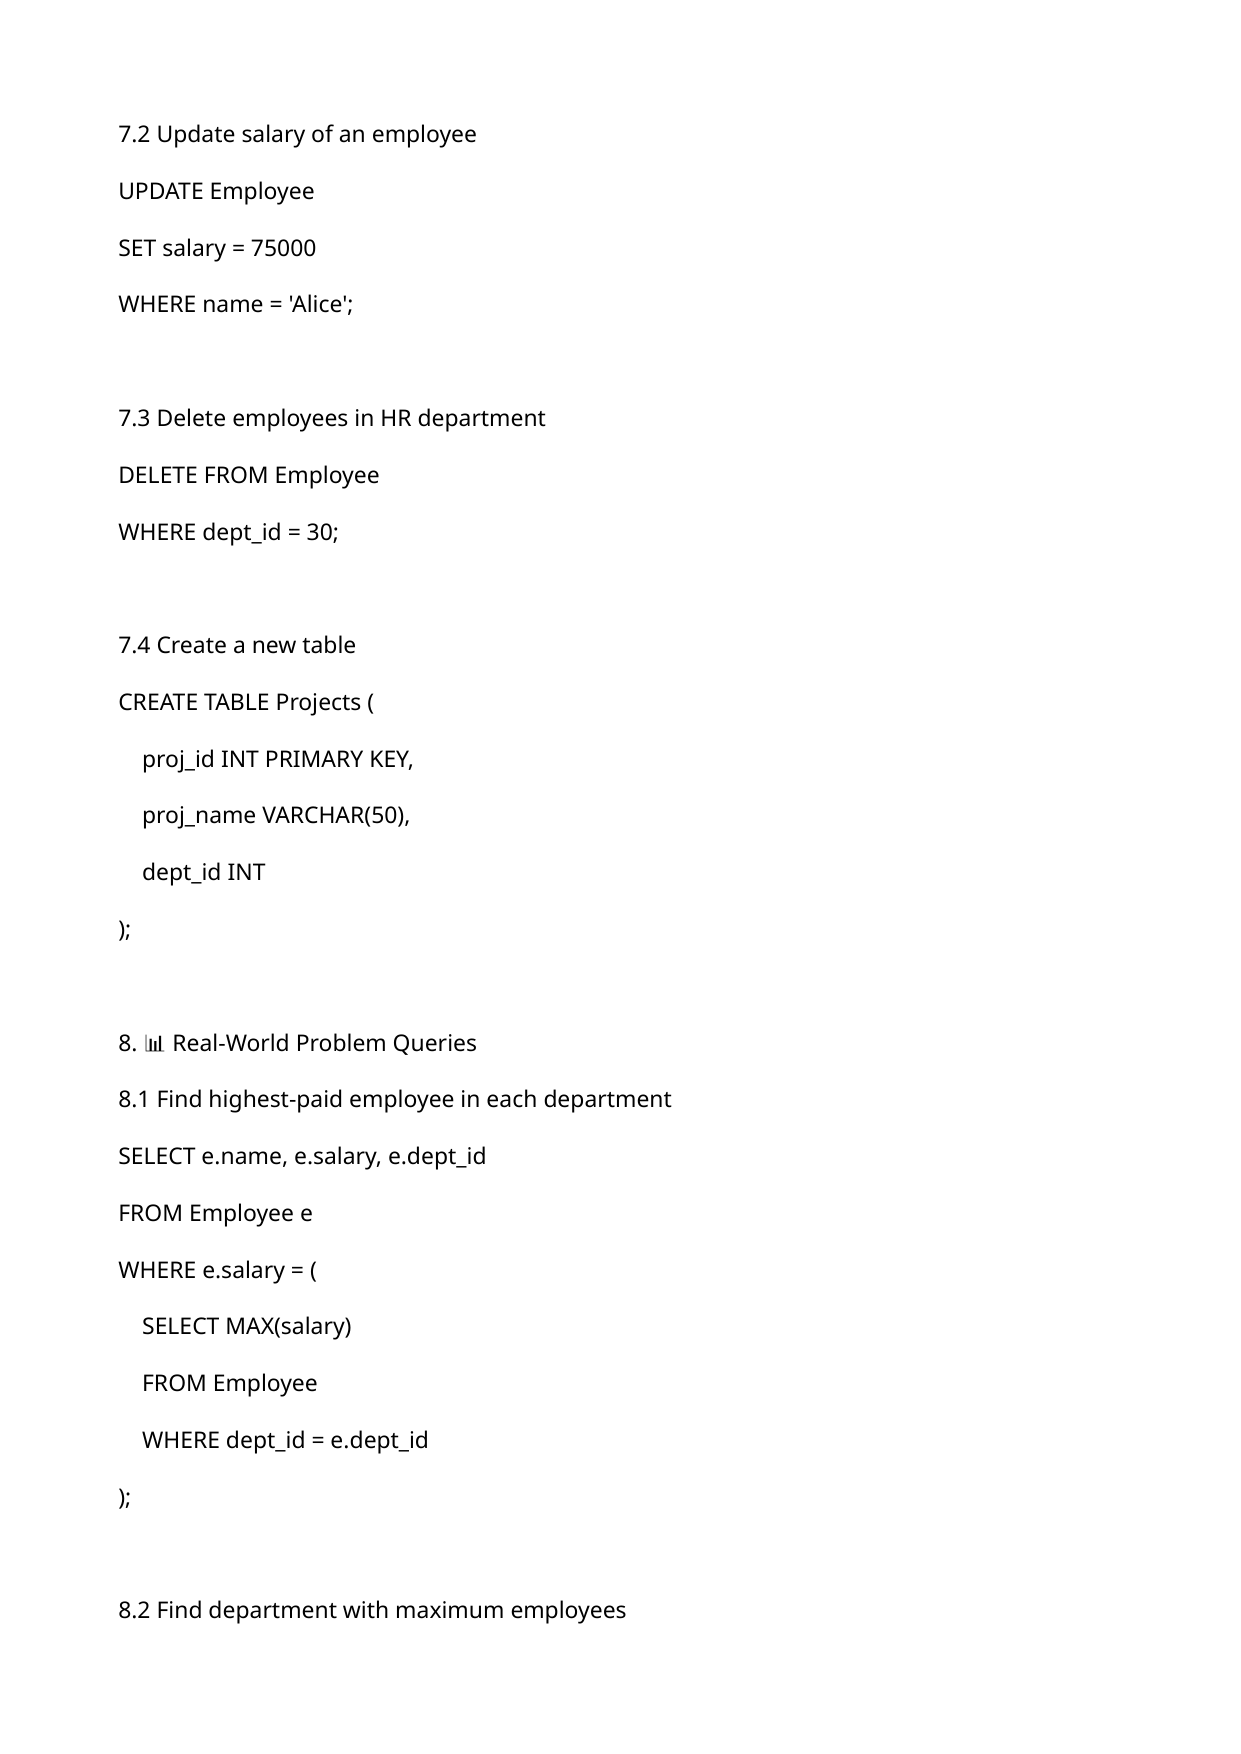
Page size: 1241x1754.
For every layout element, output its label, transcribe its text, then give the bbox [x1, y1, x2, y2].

text FROM Employee e [118, 1197, 1122, 1228]
text WHERE dept_id = e.dept_id [118, 1424, 1122, 1455]
text 8. 📊 Real-World Problem Queries [118, 1026, 1122, 1058]
text 8.1 Find highest-paid employee in each department [118, 1083, 1122, 1114]
text ); [118, 913, 1122, 944]
text SELECT e.name, e.salary, e.dept_id [118, 1140, 1122, 1171]
text ); [118, 1481, 1122, 1512]
text WHERE dept_id = 30; [118, 516, 1122, 547]
text dept_id INT [118, 856, 1122, 887]
text WHERE name = 'Alice'; [118, 288, 1122, 320]
text 8.2 Find department with maximum employees [118, 1594, 1122, 1625]
text SET salary = 75000 [118, 232, 1122, 263]
text 7.3 Delete employees in HR department [118, 402, 1122, 433]
text 7.4 Create a new table [118, 629, 1122, 660]
text DELETE FROM Employee [118, 459, 1122, 490]
text proj_id INT PRIMARY KEY, [118, 743, 1122, 774]
text WHERE e.salary = ( [118, 1253, 1122, 1285]
text UPDATE Employee [118, 175, 1122, 206]
text 7.2 Update salary of an employee [118, 118, 1122, 149]
text proj_name VARCHAR(50), [118, 799, 1122, 831]
text SELECT MAX(salary) [118, 1310, 1122, 1342]
text FROM Employee [118, 1367, 1122, 1398]
text CREATE TABLE Projects ( [118, 686, 1122, 717]
